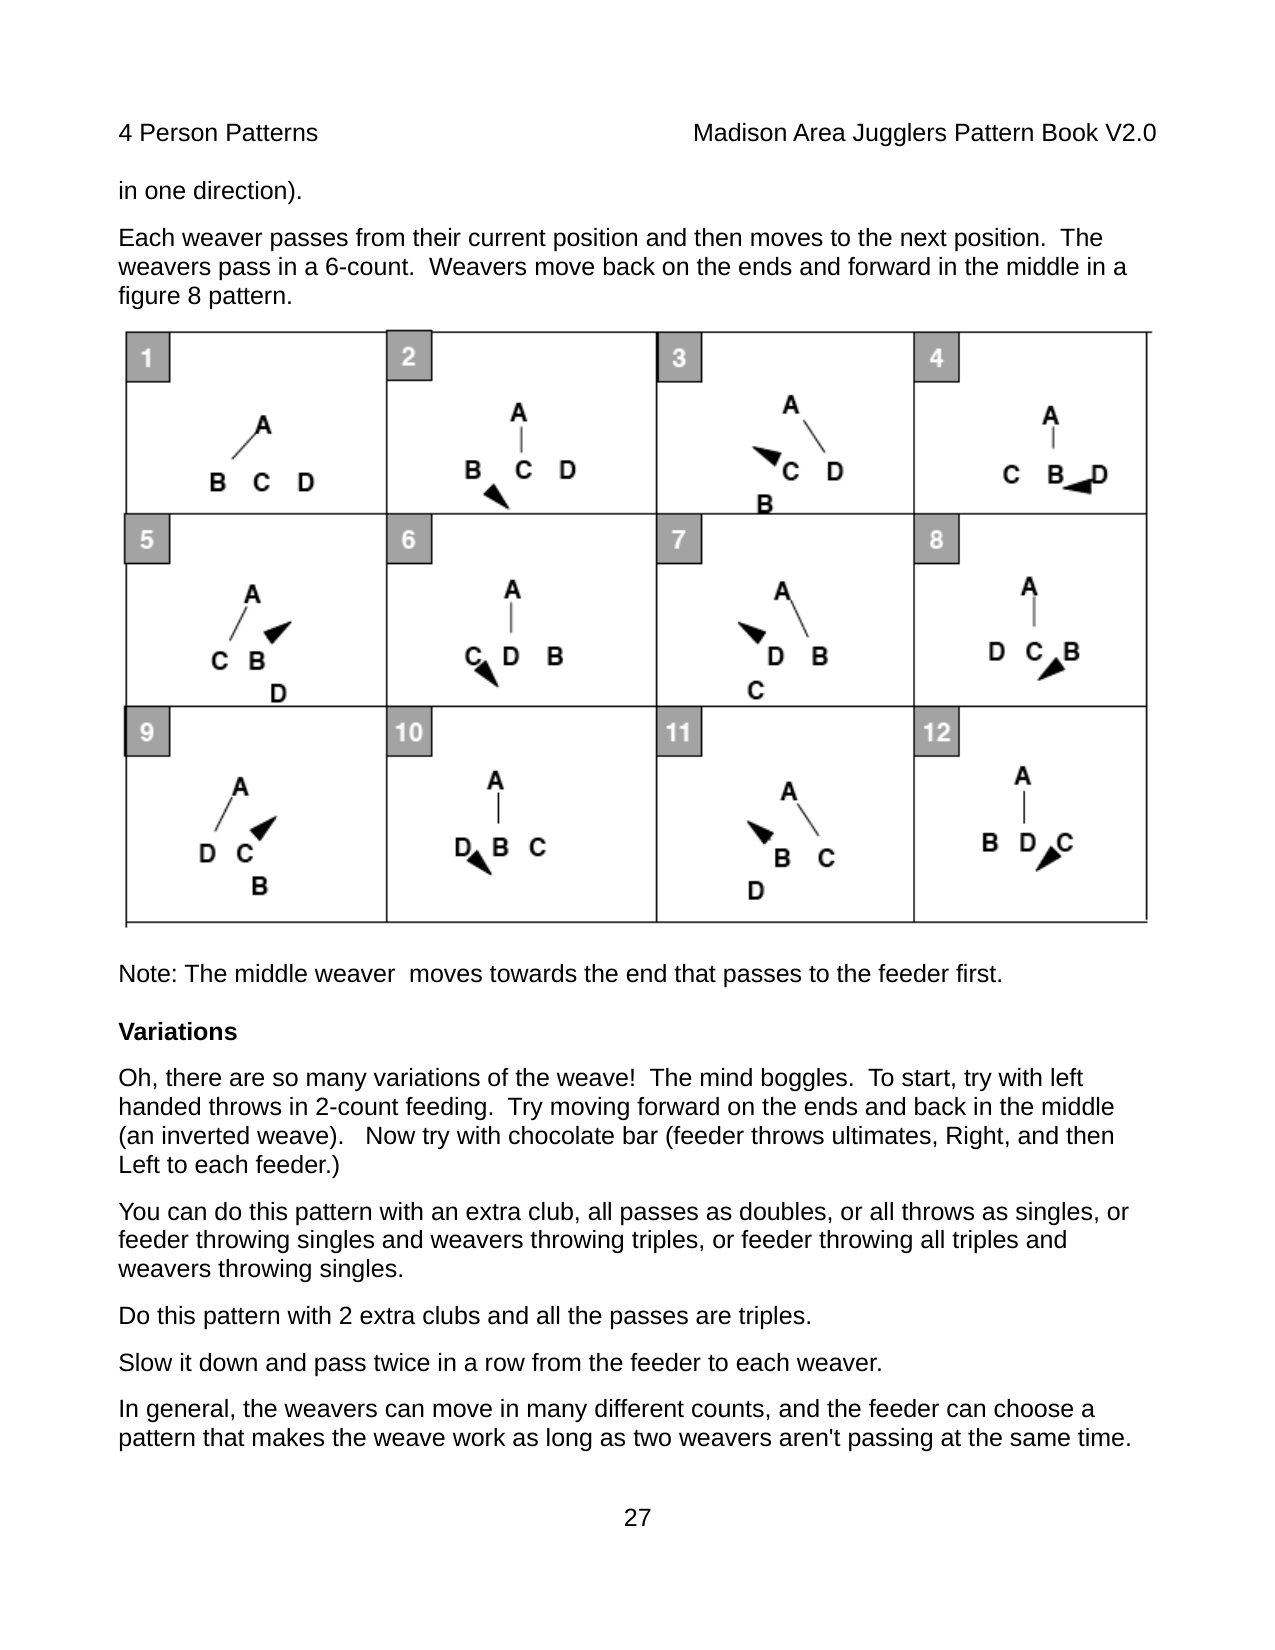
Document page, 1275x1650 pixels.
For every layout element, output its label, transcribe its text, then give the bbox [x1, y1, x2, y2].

text Slow it down and pass twice in a row from the feeder to each weaver. [118, 1347, 1157, 1376]
picture [118, 327, 1157, 931]
text Oh, there are so many variations of the weave! The mind boggles. To start, try with left handed throws in 2-count feeding. Try moving forward on the ends and back in the middle (an inverted weave). Now try with chocolate bar (feeder throws ultimates, Right, and then Left to each feeder.) [118, 1063, 1157, 1178]
text Each weaver passes from their current position and then moves to the next position. The weavers pass in a 6-count. Weavers move back on the ends and forward in the middle in a figure 8 pattern. [118, 223, 1157, 309]
text In general, the weavers can move in many different counts, and the feeder can choose a pattern that makes the weave work as long as two weavers aren't passing at the same time. [118, 1394, 1157, 1452]
text You can do this pattern with an extra club, all passes as doubles, or all throws as singles, or feeder throwing singles and weavers throwing triples, or feeder throwing all triples and weavers throwing singles. [118, 1196, 1157, 1283]
text Variations [118, 1017, 1157, 1045]
text in one direction). [118, 176, 1157, 205]
text Do this pattern with 2 extra clubs and all the passes are triples. [118, 1301, 1157, 1329]
text Note: The middle weaver moves towards the end that passes to the feeder first. [118, 959, 1157, 988]
